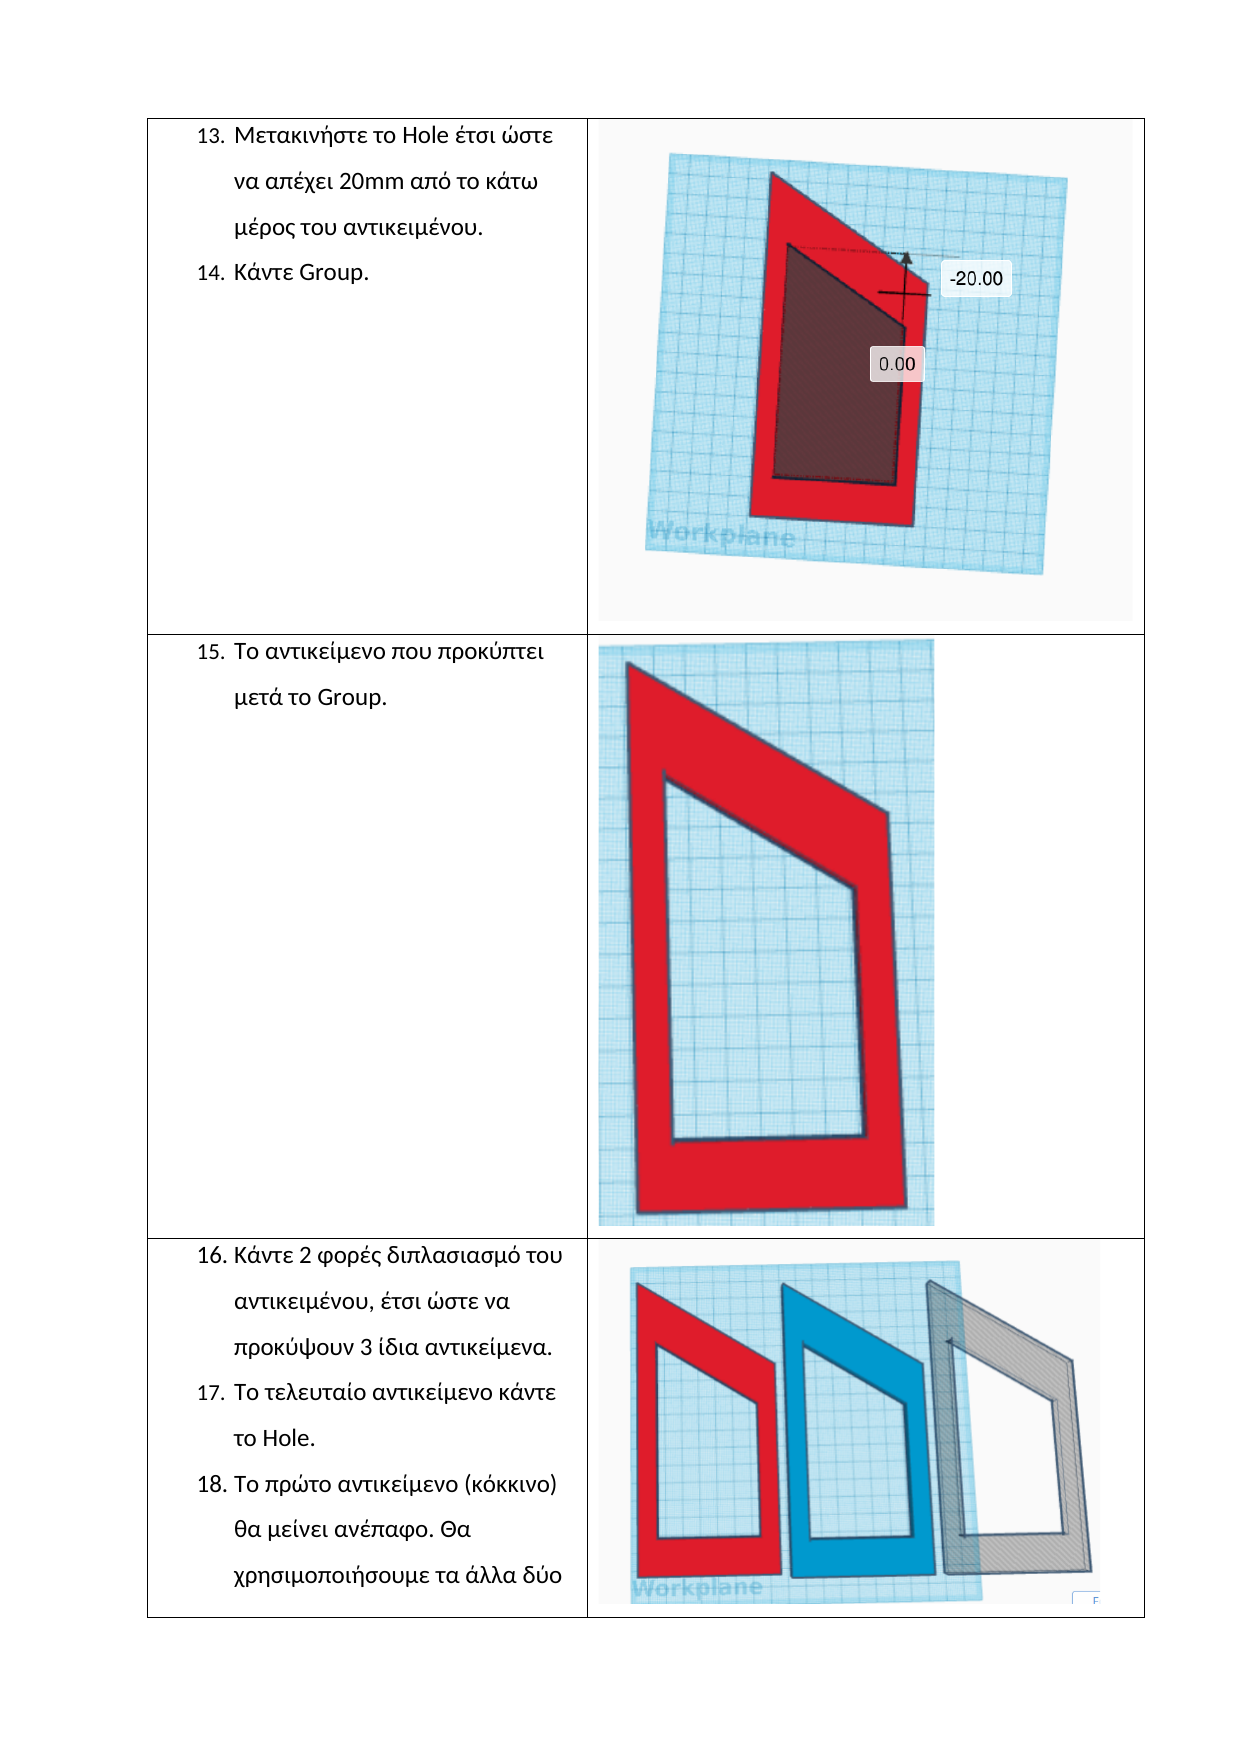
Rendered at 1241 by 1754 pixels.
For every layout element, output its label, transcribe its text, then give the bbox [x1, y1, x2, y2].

table_cell Μετακινήστε το Hole έτσι ώστε να απέχει 20mm από το κάτω μέρος του αντικειμένου. Κάντε Group. [148, 119, 587, 634]
table_cell [588, 635, 1144, 1238]
table_cell [588, 119, 1144, 634]
table_cell Κάντε 2 φορές διπλασιασμό του αντικειμένου, έτσι ώστε να προκύψουν 3 ίδια αντικείμενα. Το τελευταίο αντικείμενο κάντε το Hole. Το πρώτο αντικείμενο (κόκκινο) θα μείνει ανέπαφο. Θα χρησιμοποιήσουμε τα άλλα δύο [148, 1239, 587, 1617]
table_cell [588, 1239, 1144, 1617]
table_cell Το αντικείμενο που προκύπτει μετά το Group. [148, 635, 587, 1238]
